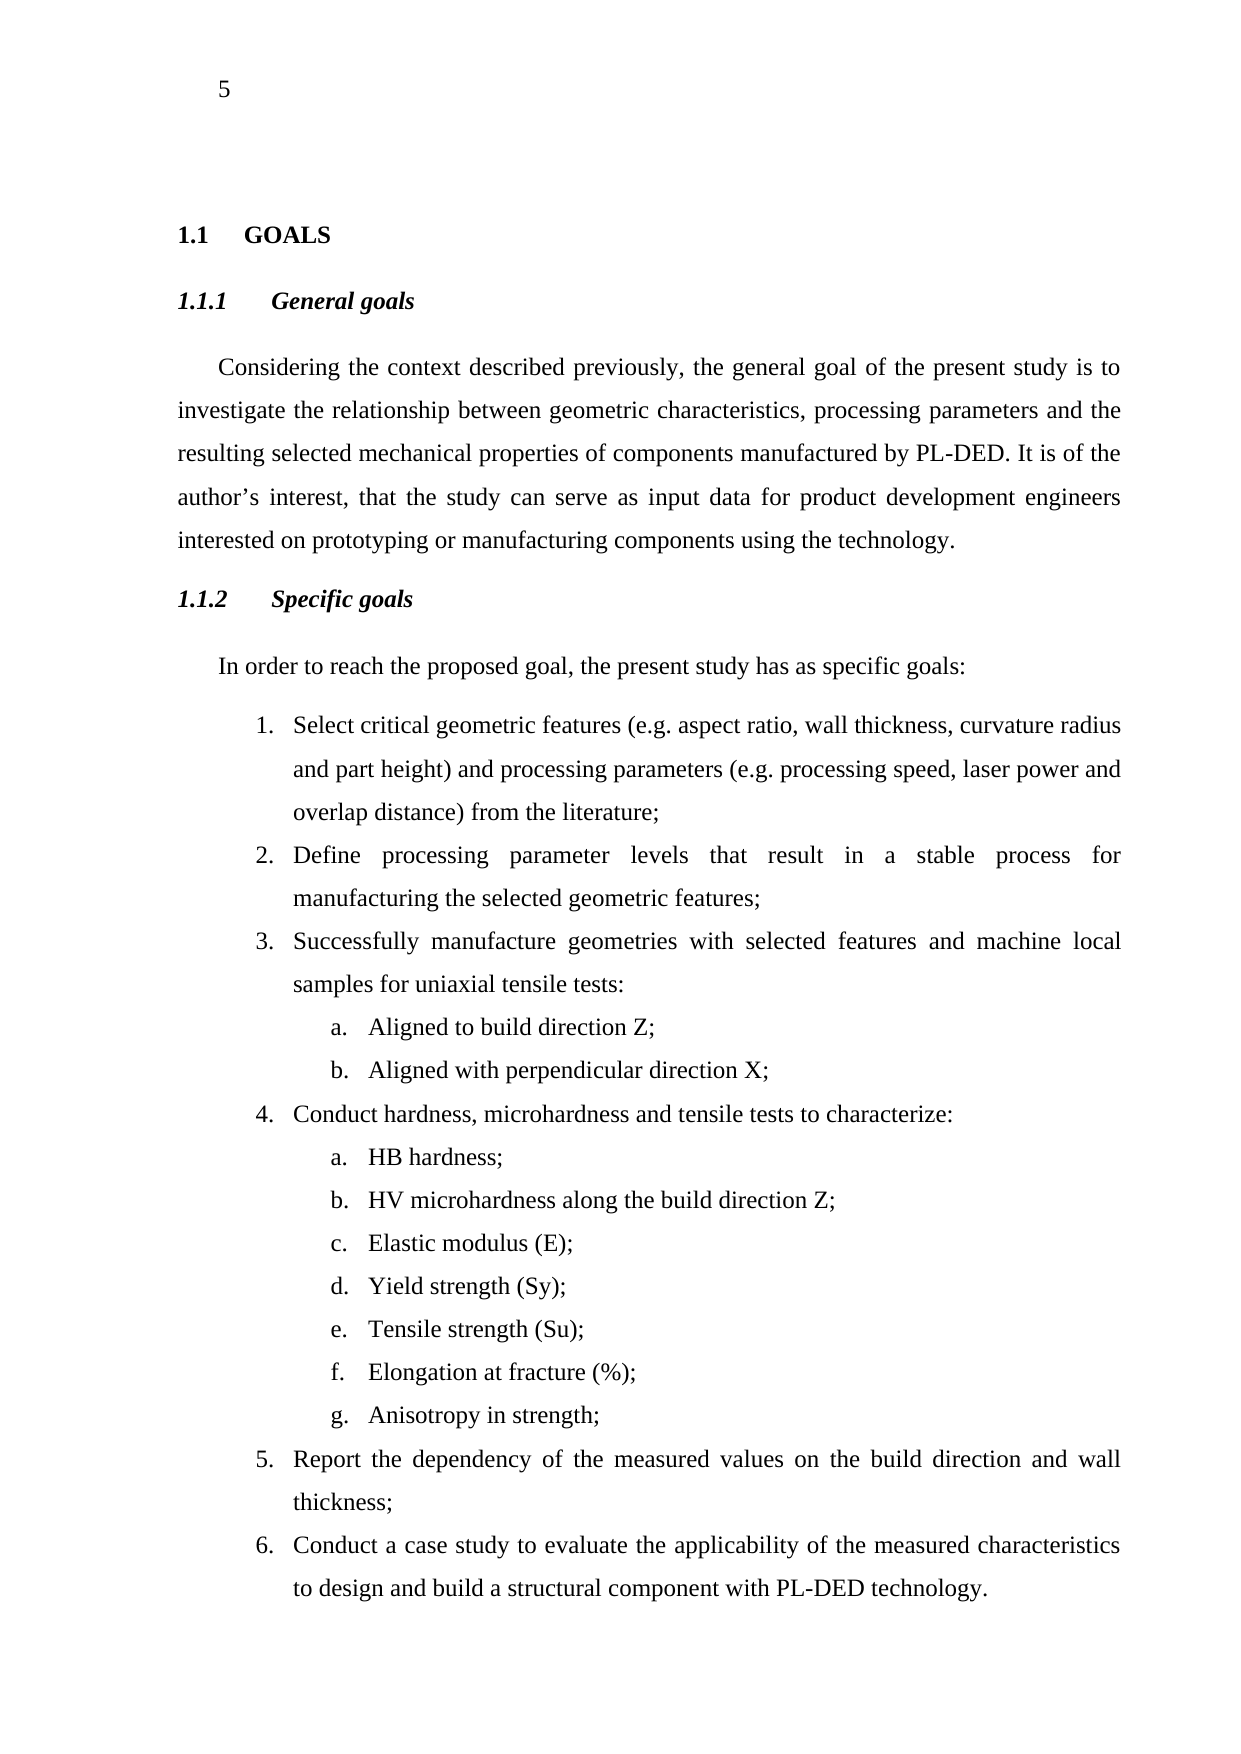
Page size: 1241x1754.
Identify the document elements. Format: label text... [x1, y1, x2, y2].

list Aligned with perpendicular direction X; [330, 1056, 1122, 1084]
list Anisotropy in strength; [330, 1401, 1122, 1429]
list HV microhardness along the build direction Z; [330, 1185, 1122, 1214]
list Aligned to build direction Z; [330, 1012, 1122, 1041]
list Define processing parameter levels that result in a stable process for manufacturing the selected geometric features; [255, 840, 1122, 912]
list Conduct hardness, microhardness and tensile tests to characterize: [255, 1099, 1122, 1127]
list HB hardness; [330, 1142, 1122, 1171]
list Successfully manufacture geometries with selected features and machine local samples for uniaxial tensile tests: [255, 926, 1122, 998]
list Elastic modulus (E); [330, 1228, 1122, 1257]
text Considering the context described previously, the general goal of the present study is to investigate the relationship between geometric characteristics, processing parameters and the resulting selected mechanical properties of components manufactured by PL-DED. It is of the author’s interest, that the study can serve as input data for product development engineers interested on prototyping or manufacturing components using the technology. [177, 352, 1122, 553]
list Report the dependency of the measured values on the build direction and wall thickness; [255, 1444, 1122, 1516]
list Select critical geometric features (e.g. aspect ratio, wall thickness, curvature radius and part height) and processing parameters (e.g. processing speed, laser power and overlap distance) from the literature; [255, 711, 1122, 826]
text In order to reach the proposed goal, the present study has as specific goals: [177, 651, 1122, 679]
list Yield strength (Sy); [330, 1271, 1122, 1300]
subtitle Specific goals [177, 584, 1122, 613]
subtitle GOALS [177, 220, 1122, 248]
subtitle General goals [177, 286, 1122, 315]
list Tensile strength (Su); [330, 1314, 1122, 1343]
list Conduct a case study to evaluate the applicability of the measured characteristics to design and build a structural component with PL-DED technology. [255, 1530, 1122, 1602]
list Elongation at fracture (%); [330, 1357, 1122, 1386]
